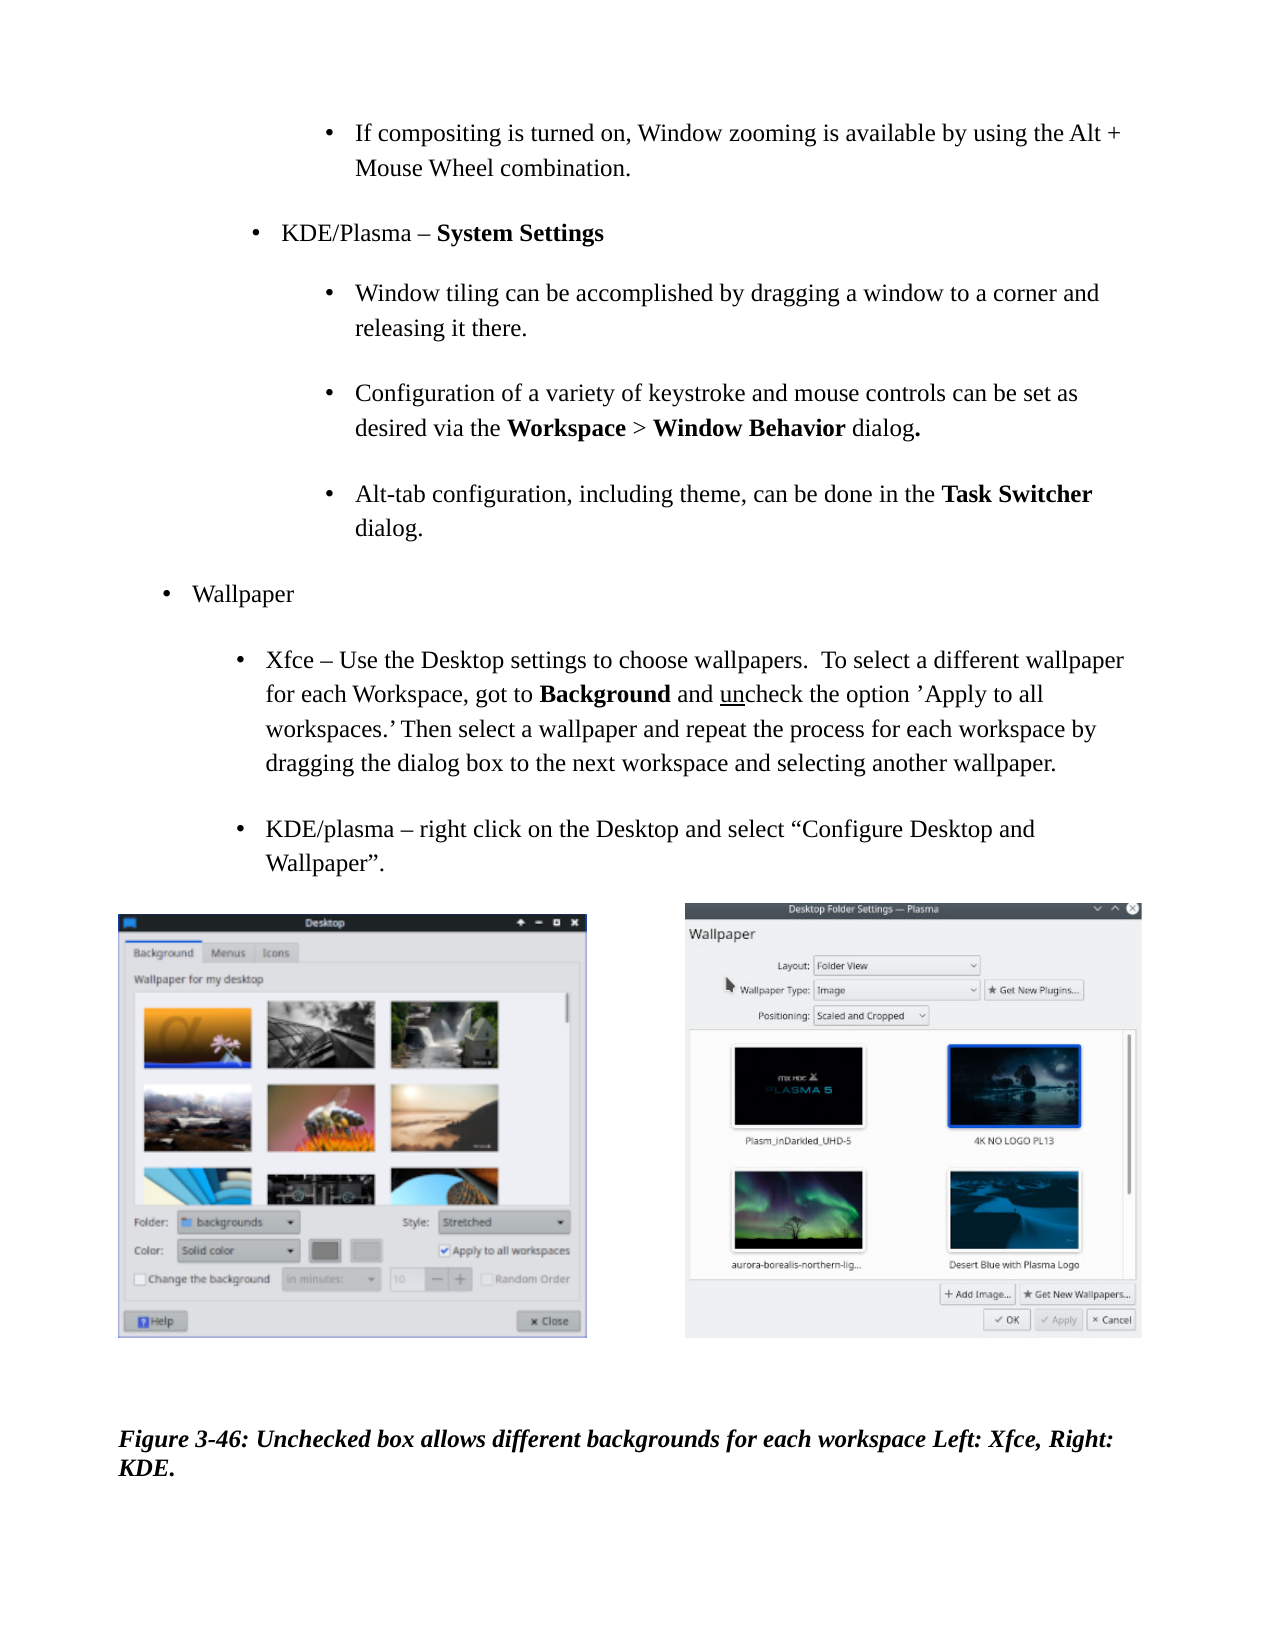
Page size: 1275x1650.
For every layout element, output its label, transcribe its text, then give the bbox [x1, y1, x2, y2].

picture [118, 914, 587, 1338]
list Alt-tab configuration, including theme, can be done in the Task Switcher dialog. [325, 479, 1141, 542]
list KDE/Plasma – System Settings [252, 218, 1141, 247]
text Figure 3-46: Unchecked box allows different backgrounds for each workspace Left: Xfce, Right: KDE. [118, 1424, 1157, 1482]
list Wallpaper [162, 579, 1157, 608]
picture [685, 903, 1142, 1338]
list If compositing is turned on, Window zooming is available by using the Alt + Mouse Wheel combination. [325, 118, 1141, 181]
list Configuration of a variety of keystroke and mouse controls can be set as desired via the Workspace > Window Behavior dialog. [325, 378, 1141, 442]
list Xfce – Use the Desktop settings to choose wallpapers. To select a different wallpaper for each Workspace, got to Background and uncheck the option ’Apply to all workspaces.’ Then select a wallpaper and repeat the process for each workspace by dragging the dialog box to the next workspace and selecting another wallpaper. [236, 645, 1157, 777]
list KDE/plasma – right click on the Desktop and select “Configure Desktop and Wallpaper”. [236, 814, 1157, 877]
list Window tiling can be accomplished by dragging a window to a corner and releasing it there. [325, 278, 1141, 342]
